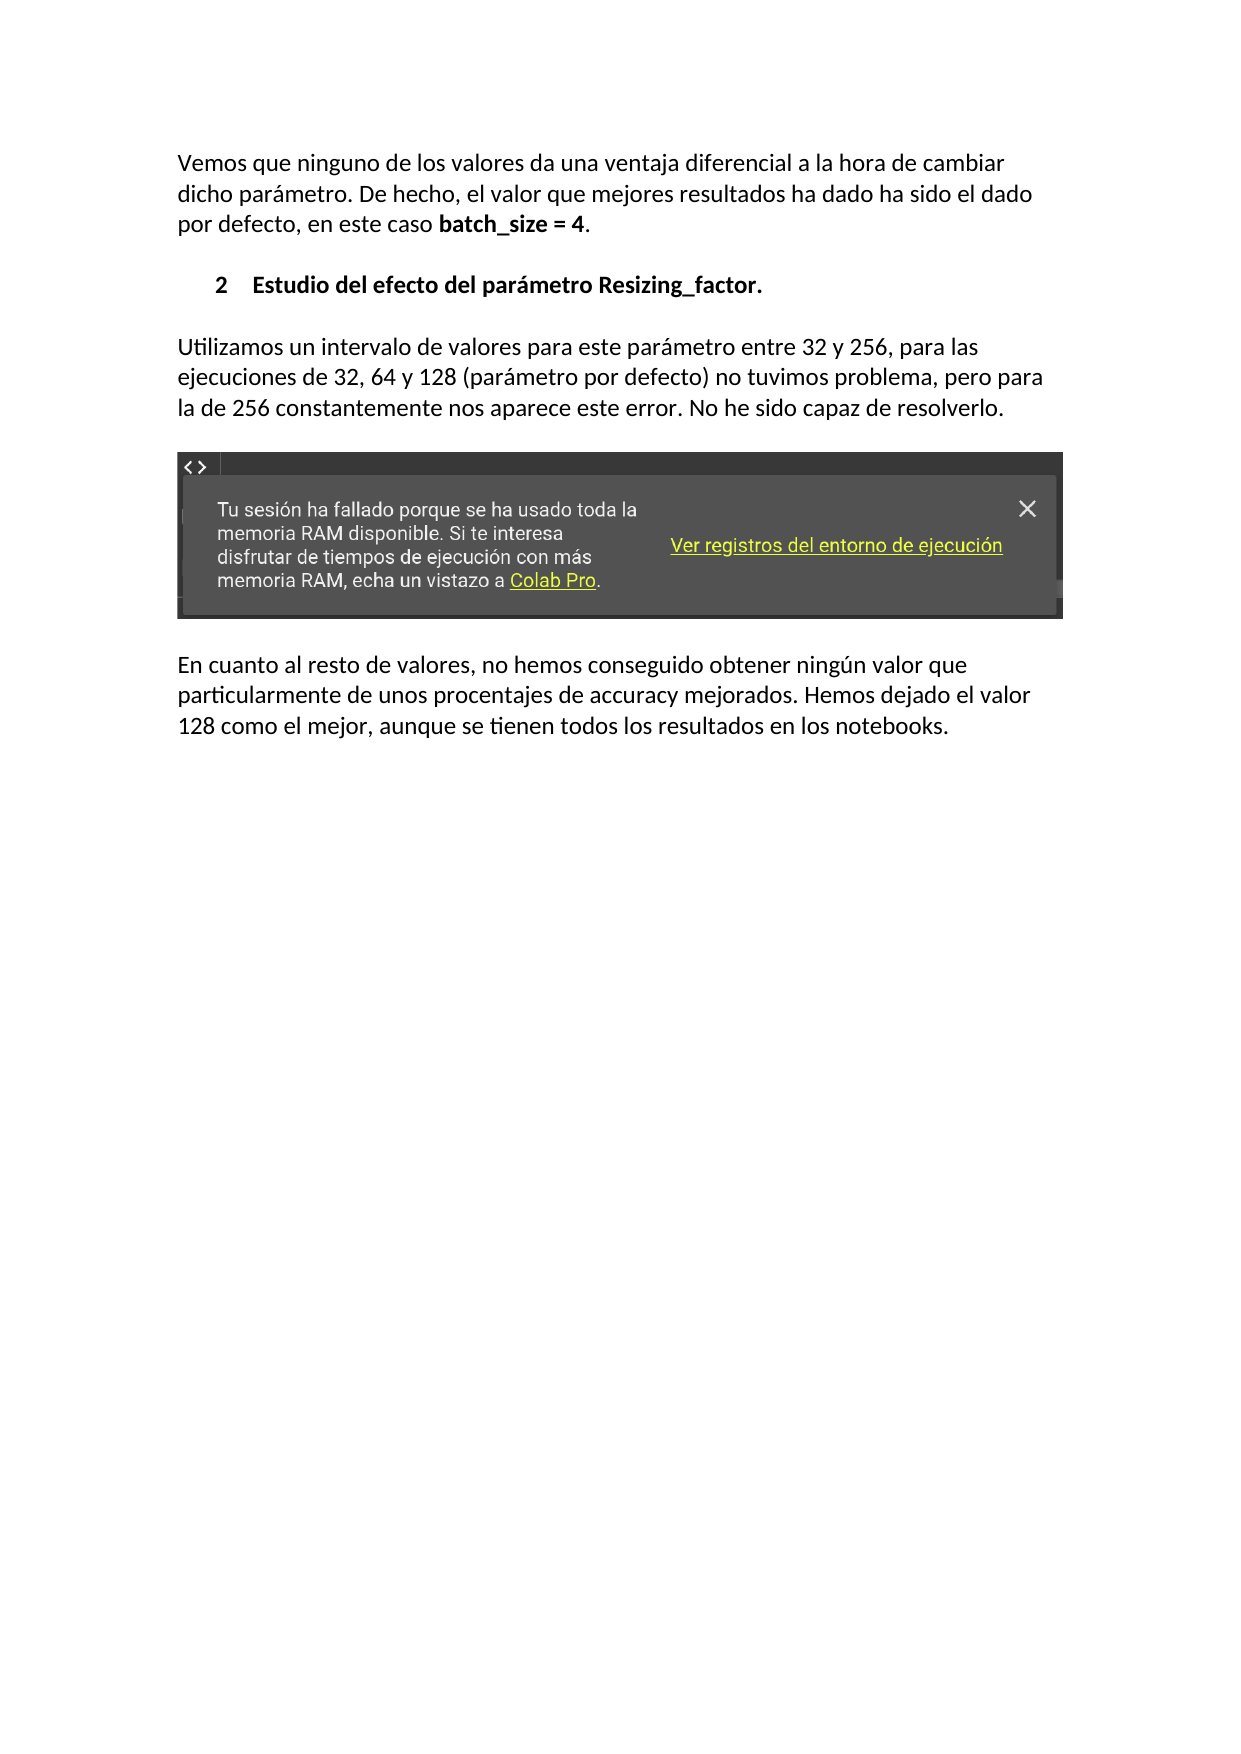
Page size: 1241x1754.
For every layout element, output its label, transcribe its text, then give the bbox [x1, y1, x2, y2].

text En cuanto al resto de valores, no hemos conseguido obtener ningún valor que particularmente de unos procentajes de accuracy mejorados. Hemos dejado el valor 128 como el mejor, aunque se tienen todos los resultados en los notebooks. [177, 649, 1063, 740]
list Estudio del efecto del parámetro Resizing_factor. [215, 270, 1063, 300]
text Vemos que ninguno de los valores da una ventaja diferencial a la hora de cambiar dicho parámetro. De hecho, el valor que mejores resultados ha dado ha sido el dado por defecto, en este caso batch_size = 4. [177, 148, 1063, 239]
picture [177, 452, 1063, 619]
text Utilizamos un intervalo de valores para este parámetro entre 32 y 256, para las ejecuciones de 32, 64 y 128 (parámetro por defecto) no tuvimos problema, pero para la de 256 constantemente nos aparece este error. No he sido capaz de resolverlo. [177, 331, 1063, 422]
